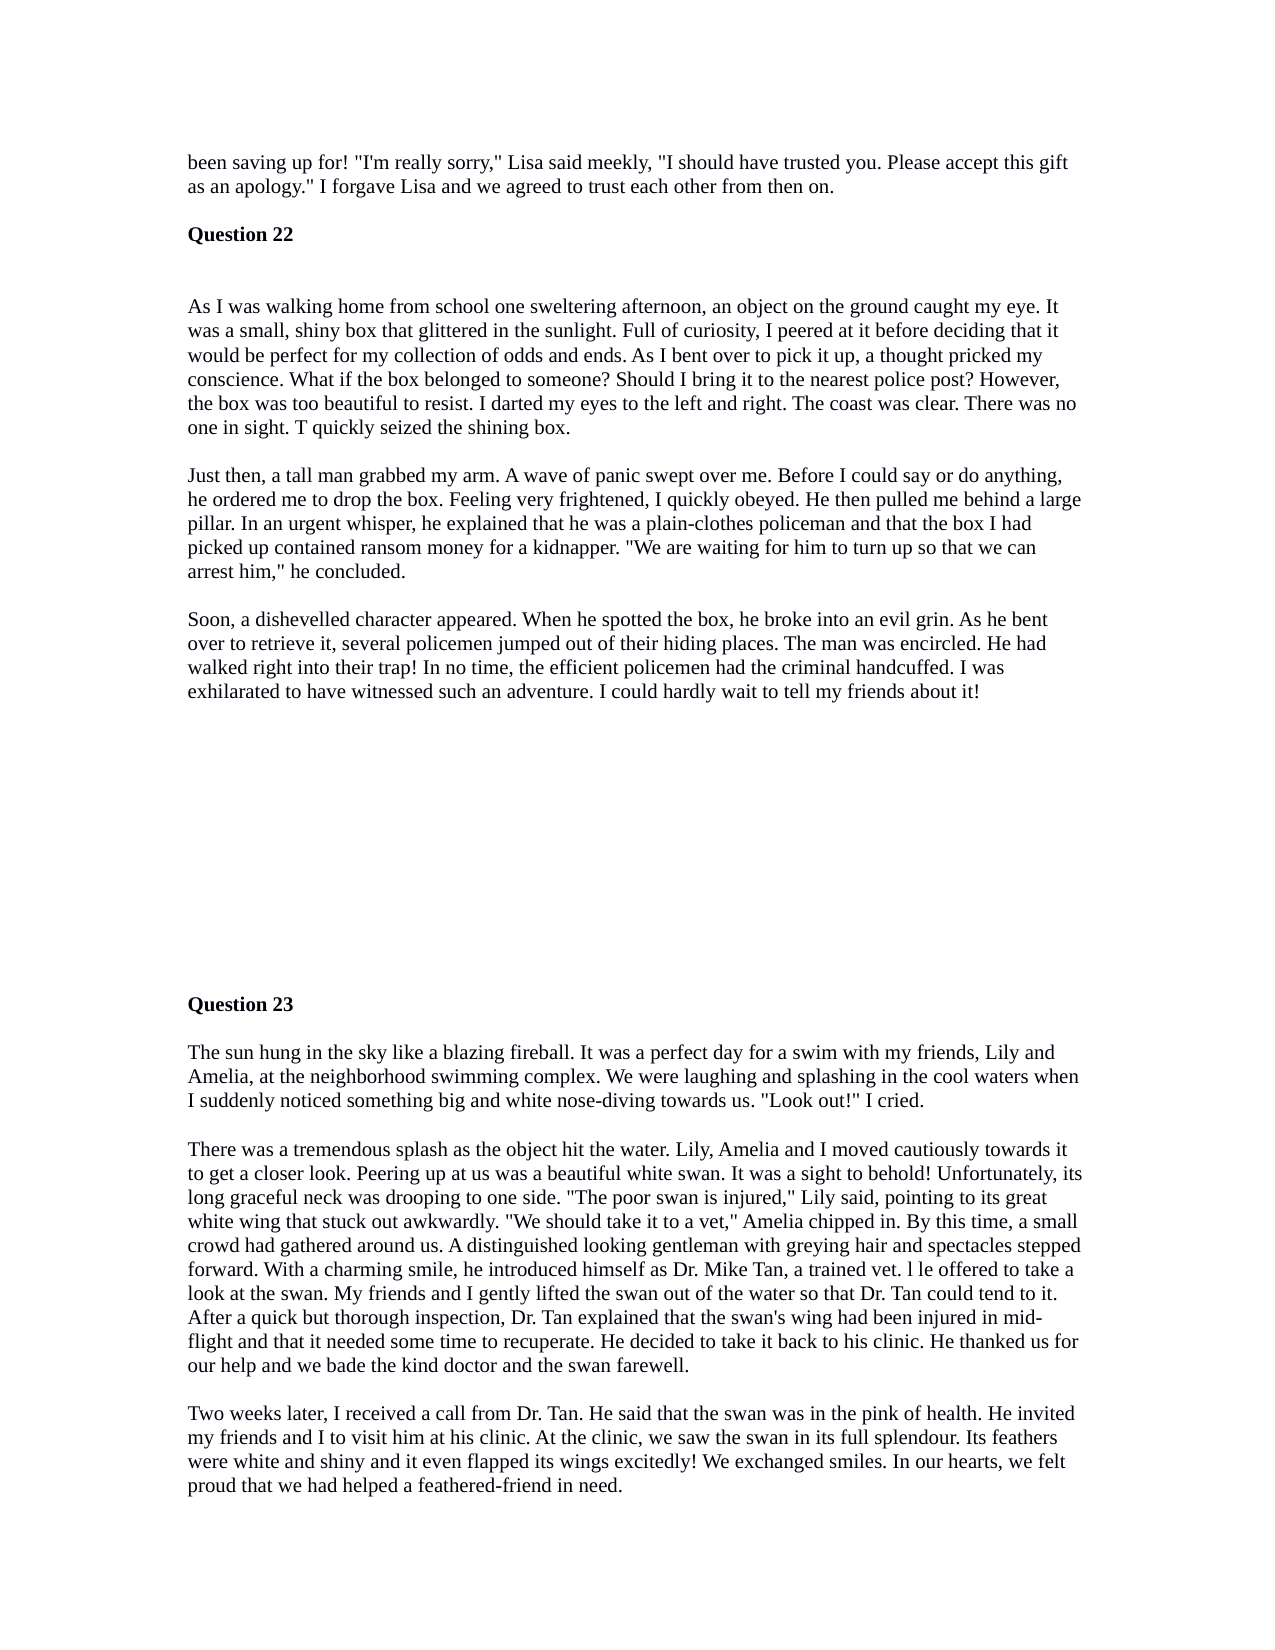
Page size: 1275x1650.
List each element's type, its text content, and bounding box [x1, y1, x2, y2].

text There was a tremendous splash as the object hit the water. Lily, Amelia and I moved cautiously towards it to get a closer look. Peering up at us was a beautiful white swan. It was a sight to behold! Unfortunately, its long graceful neck was drooping to one side. "The poor swan is injured," Lily said, pointing to its great white wing that stuck out awkwardly. "We should take it to a vet," Amelia chipped in. By this time, a small crowd had gathered around us. A distinguished looking gentleman with greying hair and spectacles stepped forward. With a charming smile, he introduced himself as Dr. Mike Tan, a trained vet. l le offered to take a look at the swan. My friends and I gently lifted the swan out of the water so that Dr. Tan could tend to it. After a quick but thorough inspection, Dr. Tan explained that the swan's wing had been injured in mid-flight and that it needed some time to recuperate. He decided to take it back to his clinic. He thanked us for our help and we bade the kind doctor and the swan farewell. [187, 1137, 1087, 1377]
text Two weeks later, I received a call from Dr. Tan. He said that the swan was in the pink of health. He invited my friends and I to visit him at his clinic. At the clinic, we saw the swan in its full splendour. Its feathers were white and shiny and it even flapped its wings excitedly! We exchanged smiles. In our hearts, we felt proud that we had helped a feathered-friend in need. [187, 1401, 1087, 1497]
text Question 22 [187, 222, 1087, 246]
text The sun hung in the sky like a blazing fireball. It was a perfect day for a swim with my friends, Lily and Amelia, at the neighborhood swimming complex. We were laughing and splashing in the cool waters when I suddenly noticed something big and white nose-diving towards us. "Look out!" I cried. [187, 1040, 1087, 1112]
text Just then, a tall man grabbed my arm. A wave of panic swept over me. Before I could say or do anything, he ordered me to drop the box. Feeling very frightened, I quickly obeyed. He then pulled me behind a large pillar. In an urgent whisper, he explained that he was a plain-clothes policeman and that the box I had picked up contained ransom money for a kidnapper. "We are waiting for him to turn up so that we can arrest him," he concluded. [187, 463, 1087, 583]
text Question 23 [187, 992, 1087, 1016]
text Soon, a dishevelled character appeared. When he spotted the box, he broke into an evil grin. As he bent over to retrieve it, several policemen jumped out of their hiding places. The man was encircled. He had walked right into their trap! In no time, the efficient policemen had the criminal handcuffed. I was exhilarated to have witnessed such an adventure. I could hardly wait to tell my friends about it! [187, 607, 1087, 703]
text As I was walking home from school one sweltering afternoon, an object on the ground caught my eye. It was a small, shiny box that glittered in the sunlight. Full of curiosity, I peered at it before deciding that it would be perfect for my collection of odds and ends. As I bent over to pick it up, a thought pricked my conscience. What if the box belonged to someone? Should I bring it to the nearest police post? However, the box was too beautiful to resist. I darted my eyes to the left and right. The coast was clear. There was no one in sight. T quickly seized the shining box. [187, 294, 1087, 439]
text been saving up for! "I'm really sorry," Lisa said meekly, "I should have trusted you. Please accept this gift as an apology." I forgave Lisa and we agreed to trust each other from then on. [187, 150, 1087, 198]
